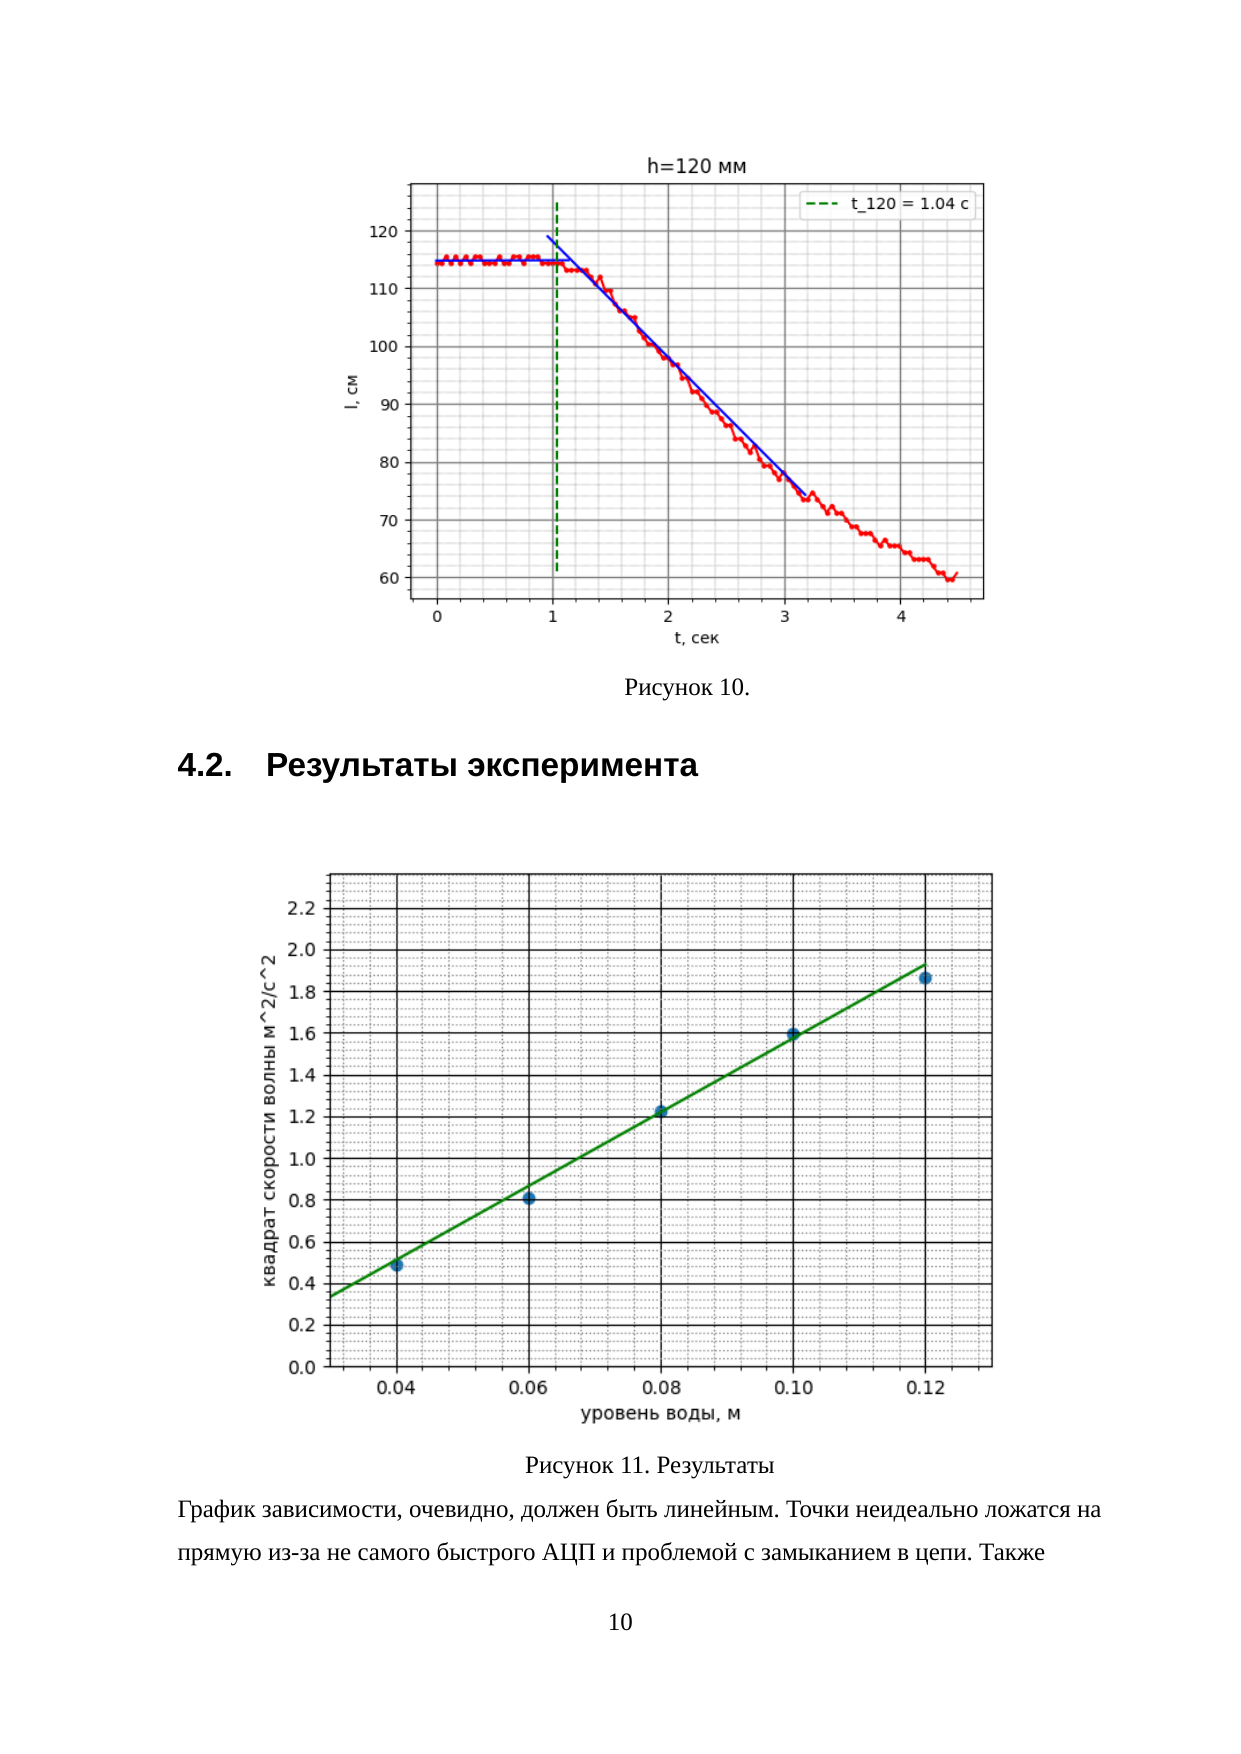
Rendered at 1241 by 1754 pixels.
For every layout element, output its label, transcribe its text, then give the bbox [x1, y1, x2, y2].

text График зависимости, очевидно, должен быть линейным. Точки неидеально ложатся на прямую из-за не самого быстрого АЦП и проблемой с замыканием в цепи. Также [177, 1494, 1122, 1566]
text Рисунок 11. Результаты [177, 1451, 1122, 1479]
picture [318, 118, 1057, 658]
list Рисунок 10. [215, 118, 1122, 700]
picture [223, 796, 1077, 1437]
subtitle Результаты эксперимента [177, 746, 1093, 784]
